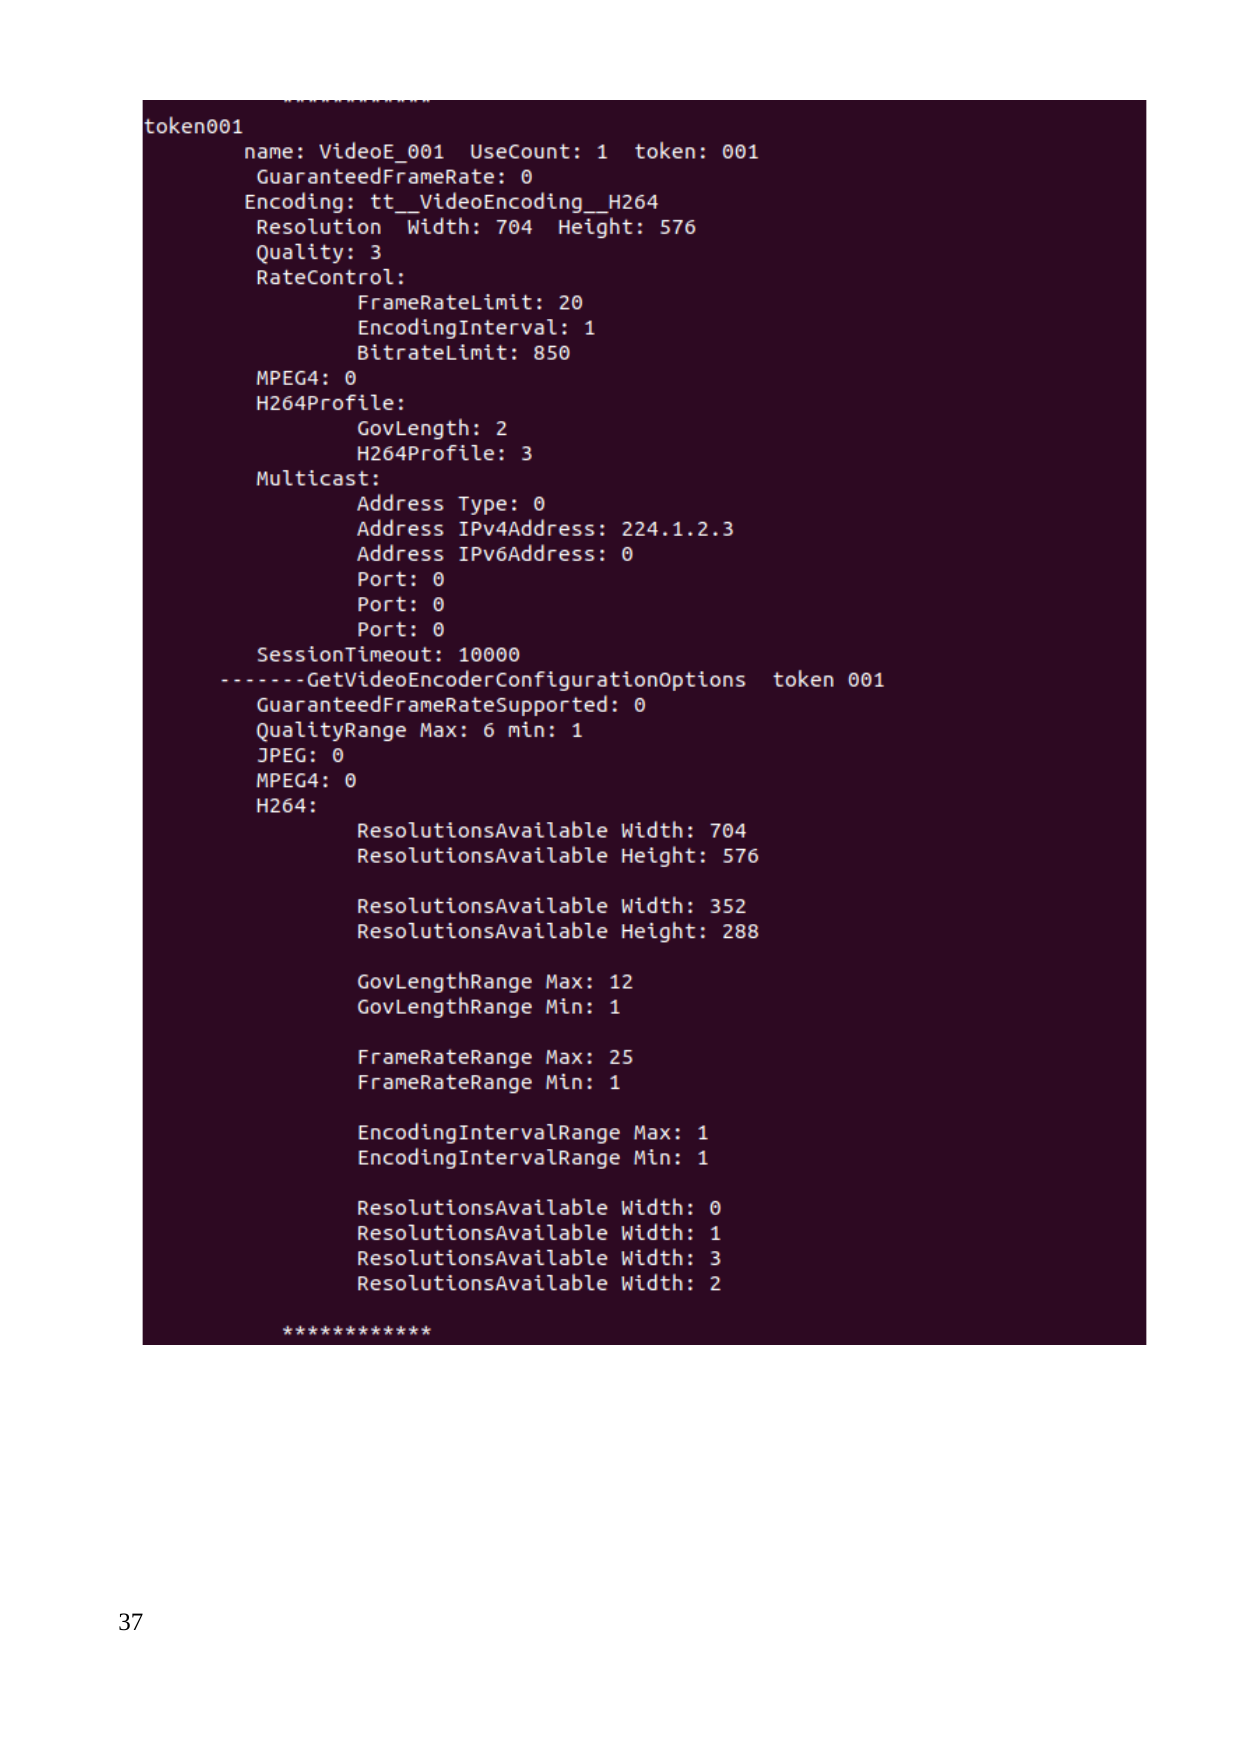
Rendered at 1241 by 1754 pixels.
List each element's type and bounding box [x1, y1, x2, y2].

picture [142, 100, 1147, 1345]
